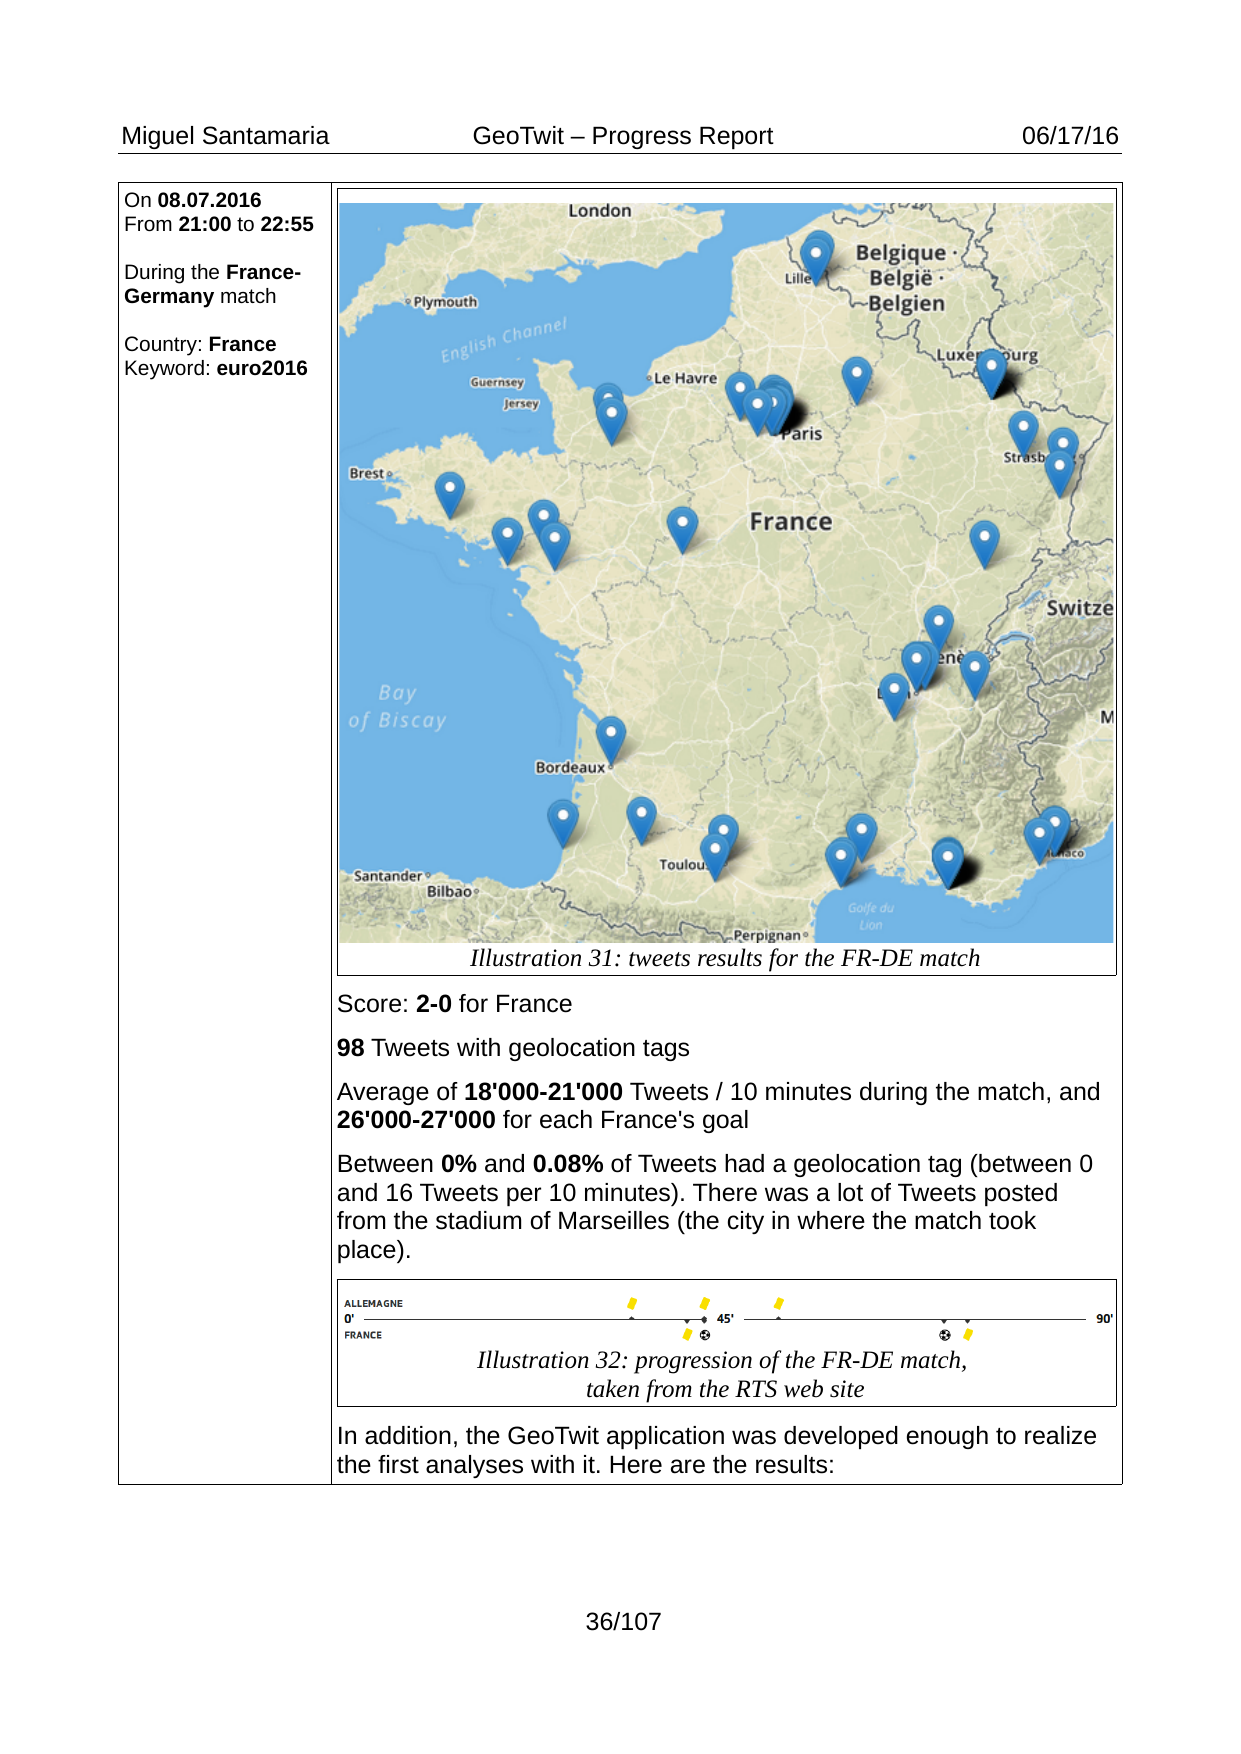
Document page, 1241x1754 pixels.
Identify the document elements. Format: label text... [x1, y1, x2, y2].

table_cell On 08.07.2016 From 21:00 to 22:55 During the France-Germany match Country: France Keyword: euro2016 [119, 183, 331, 1484]
table_cell Score: 2-0 for France 98 Tweets with geolocation tags Average of 18'000-21'000 Tweets / 10 minutes during the match, and 26'000-27'000 for each France's goal Between 0% and 0.08% of Tweets had a geolocation tag (between 0 and 16 Tweets per 10 minutes). There was a lot of Tweets posted from the stadium of Marseilles (the city in where the match took place). In addition, the GeoTwit application was developed enough to realize the first analyses with it. Here are the results: There was about 90 Tweets with geolocation posted from France (“about”, because of certain groupings that grouped Tweets from several countries; logically, if we manually count them by zooming on the map, the number must be 98, like the prototype application), about 41 from Germany and a total of 178 in the selected area in about 01:54:24, which gives a average speed of 1.56 Tweets per minute. [332, 183, 1122, 1484]
picture [339, 203, 1114, 943]
picture [339, 1294, 1114, 1346]
